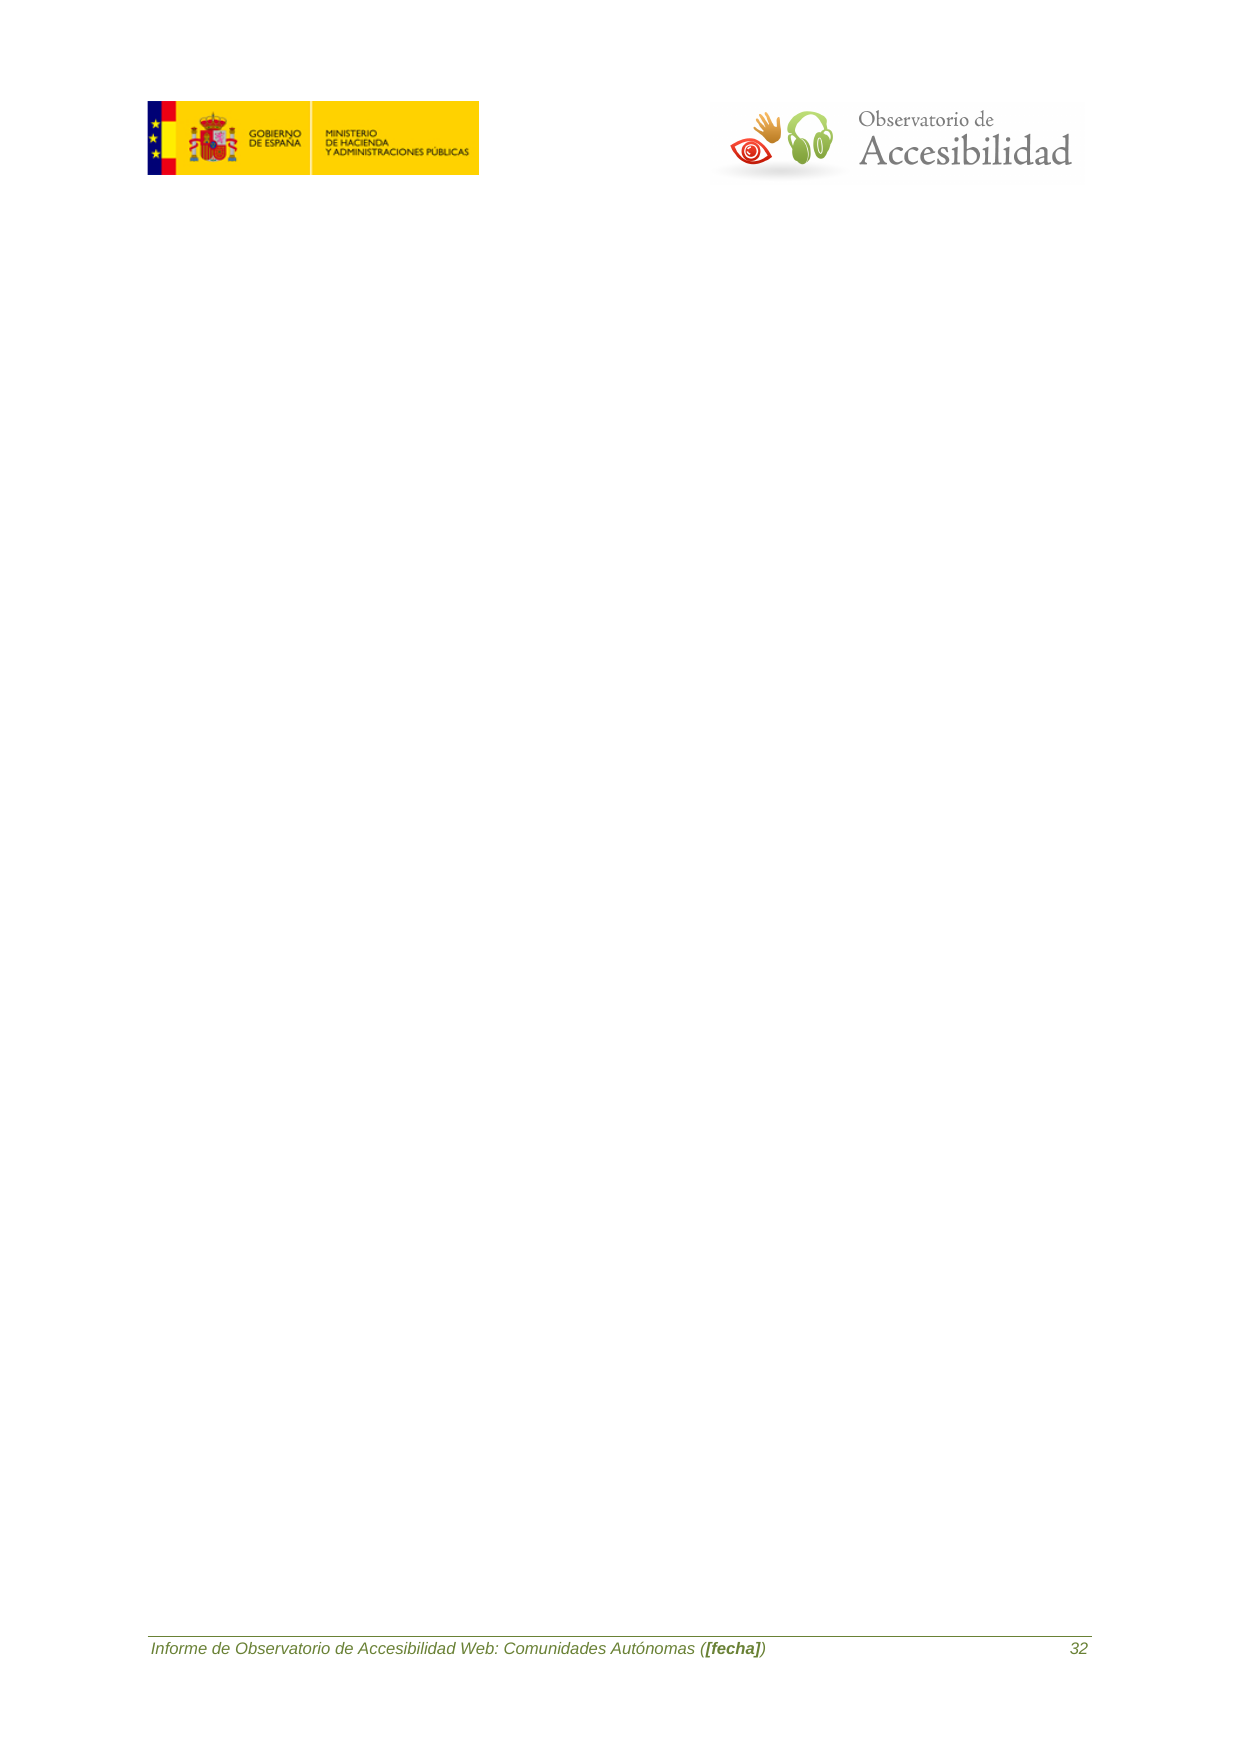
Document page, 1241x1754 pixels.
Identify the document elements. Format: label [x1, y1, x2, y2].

picture [710, 102, 1086, 185]
picture [147, 101, 479, 175]
